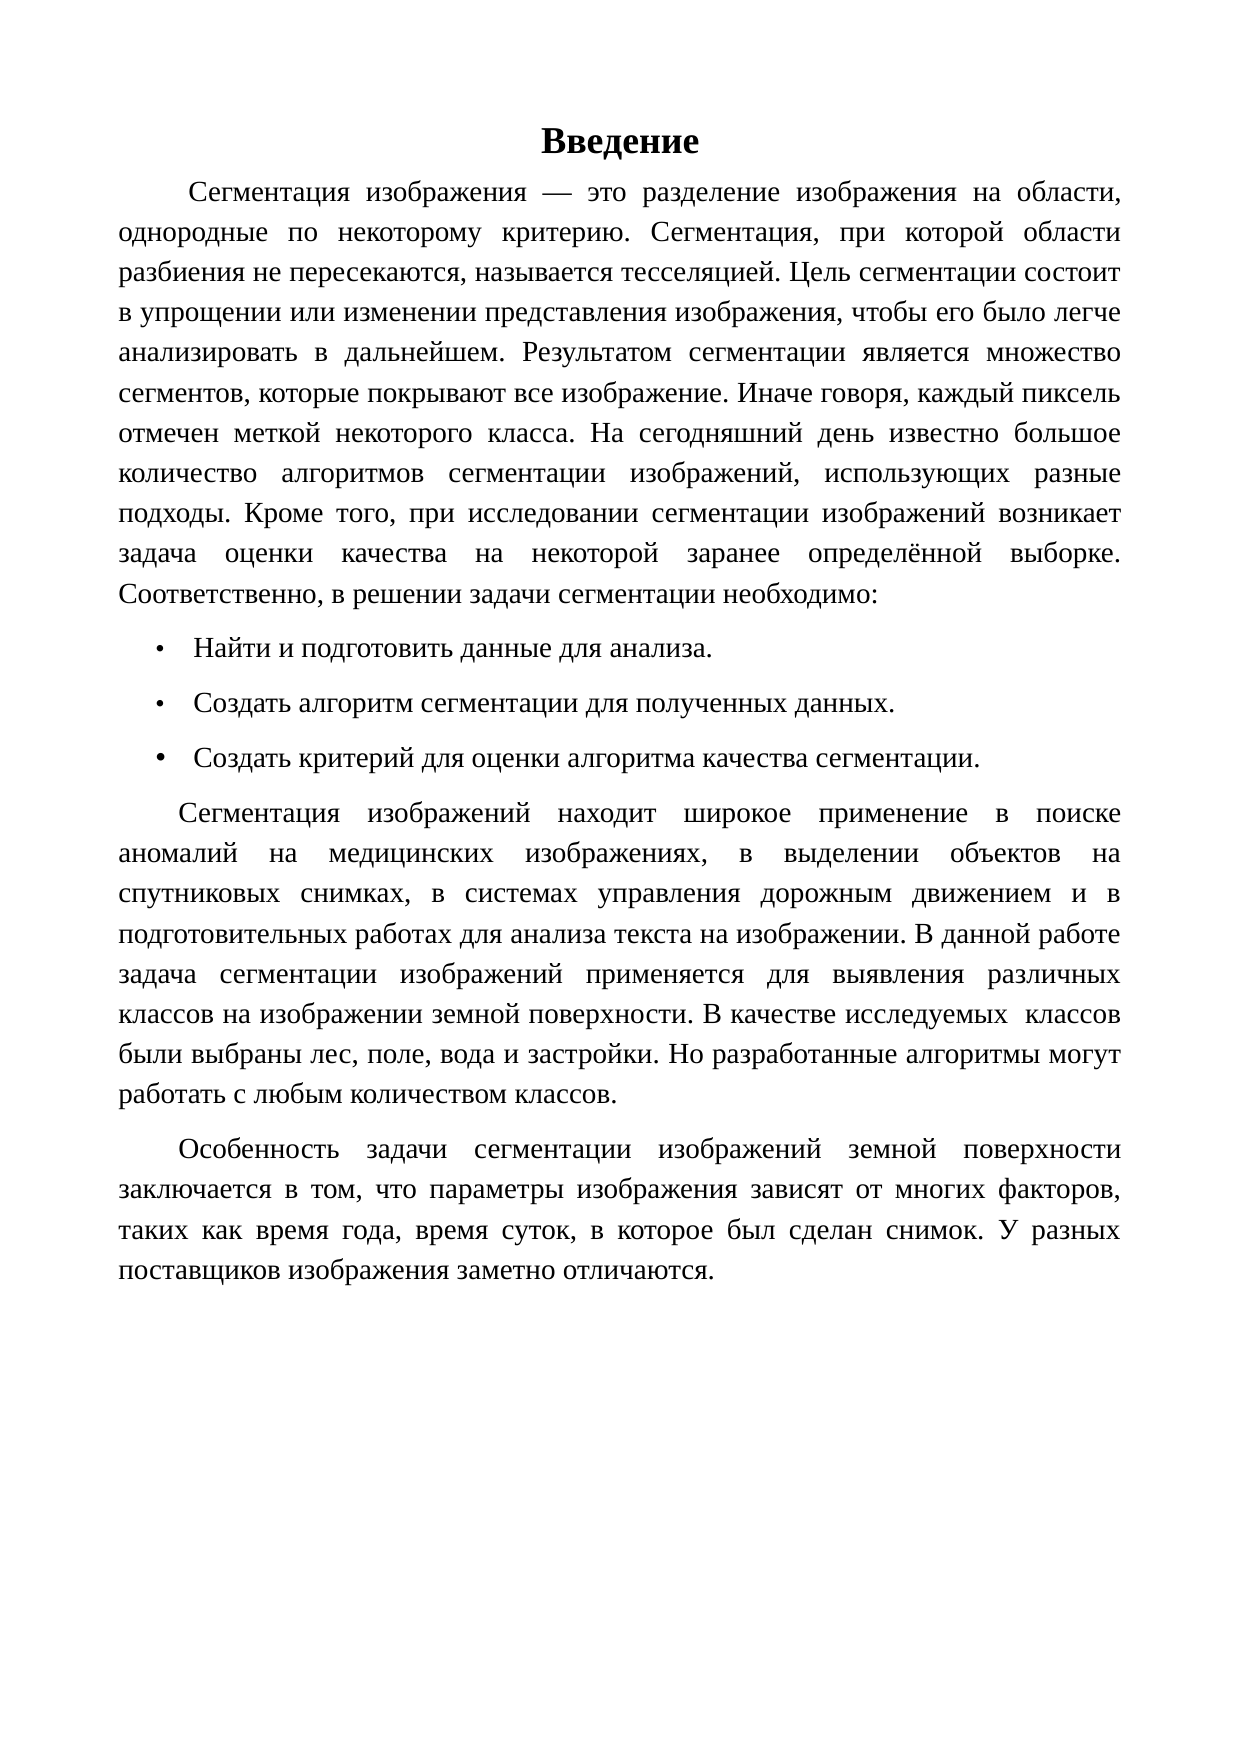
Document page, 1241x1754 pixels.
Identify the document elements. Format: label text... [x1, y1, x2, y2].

list Найти и подготовить данные для анализа. [156, 631, 1122, 664]
list Создать критерий для оценки алгоритма качества сегментации. [156, 740, 1122, 774]
text Сегментация изображений находит широкое применение в поиске аномалий на медицинских изображениях, в выделении объектов на спутниковых снимках, в системах управления дорожным движением и в подготовительных работах для анализа текста на изображении. В данной работе задача сегментации изображений применяется для выявления различных классов на изображении земной поверхности. В качестве исследуемых классов были выбраны лес, поле, вода и застройки. Но разработанные алгоритмы могут работать с любым количеством классов. [118, 795, 1122, 1110]
subtitle Введение [118, 118, 1122, 162]
text Сегментация изображения — это разделение изображения на области, однородные по некоторому критерию. Сегментация, при которой области разбиения не пересекаются, называется тесселяцией. Цель сегментации состоит в упрощении или изменении представления изображения, чтобы его было легче анализировать в дальнейшем. Результатом сегментации является множество сегментов, которые покрывают все изображение. Иначе говоря, каждый пиксель отмечен меткой некоторого класса. На сегодняшний день известно большое количество алгоритмов сегментации изображений, использующих разные подходы. Кроме того, при исследовании сегментации изображений возникает задача оценки качества на некоторой заранее определённой выборке. Соответственно, в решении задачи сегментации необходимо: [118, 174, 1122, 609]
text Особенность задачи сегментации изображений земной поверхности заключается в том, что параметры изображения зависят от многих факторов, таких как время года, время суток, в которое был сделан снимок. У разных поставщиков изображения заметно отличаются. [118, 1131, 1122, 1286]
list Создать алгоритм сегментации для полученных данных. [156, 685, 1122, 719]
